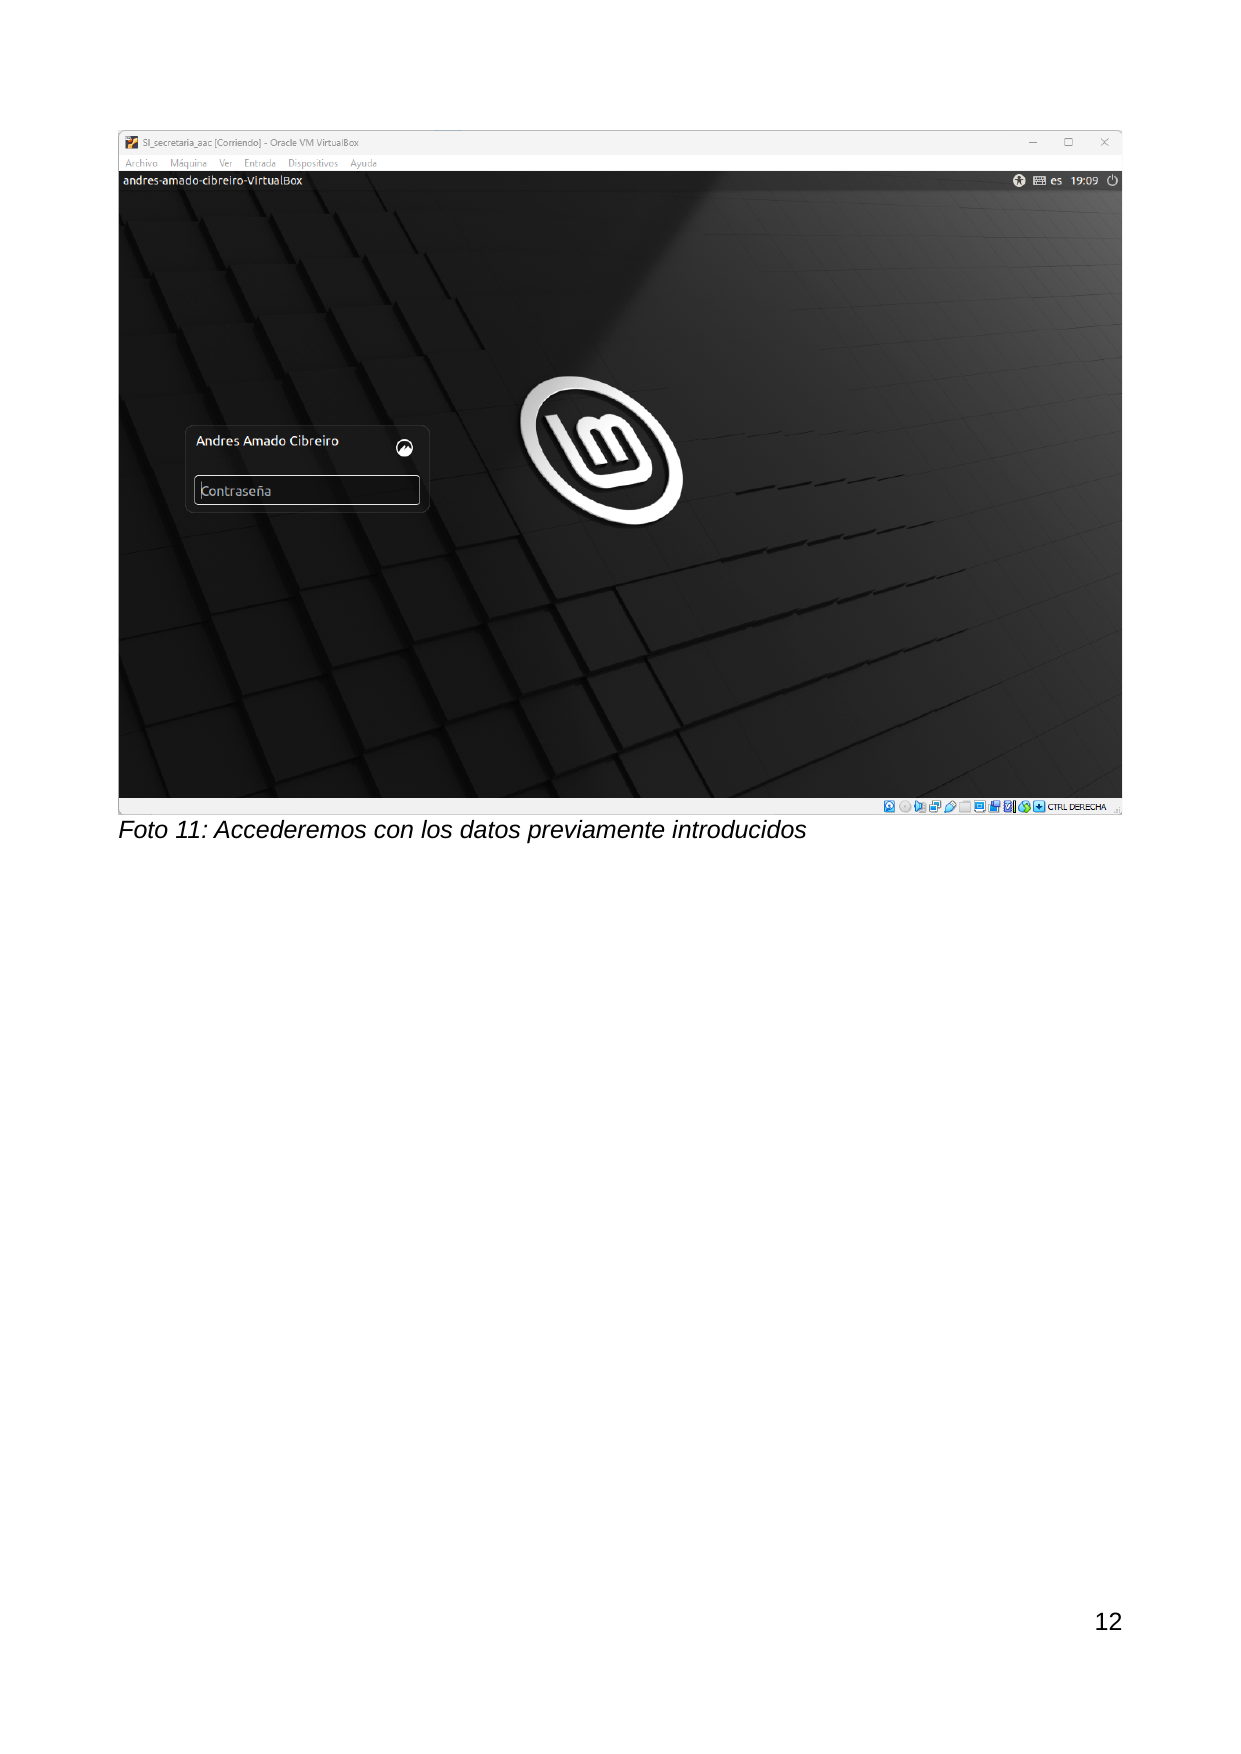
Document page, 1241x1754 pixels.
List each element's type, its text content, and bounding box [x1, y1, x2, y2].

picture [118, 130, 1123, 815]
text Foto 11: Accederemos con los datos previamente introducidos [118, 815, 1122, 844]
